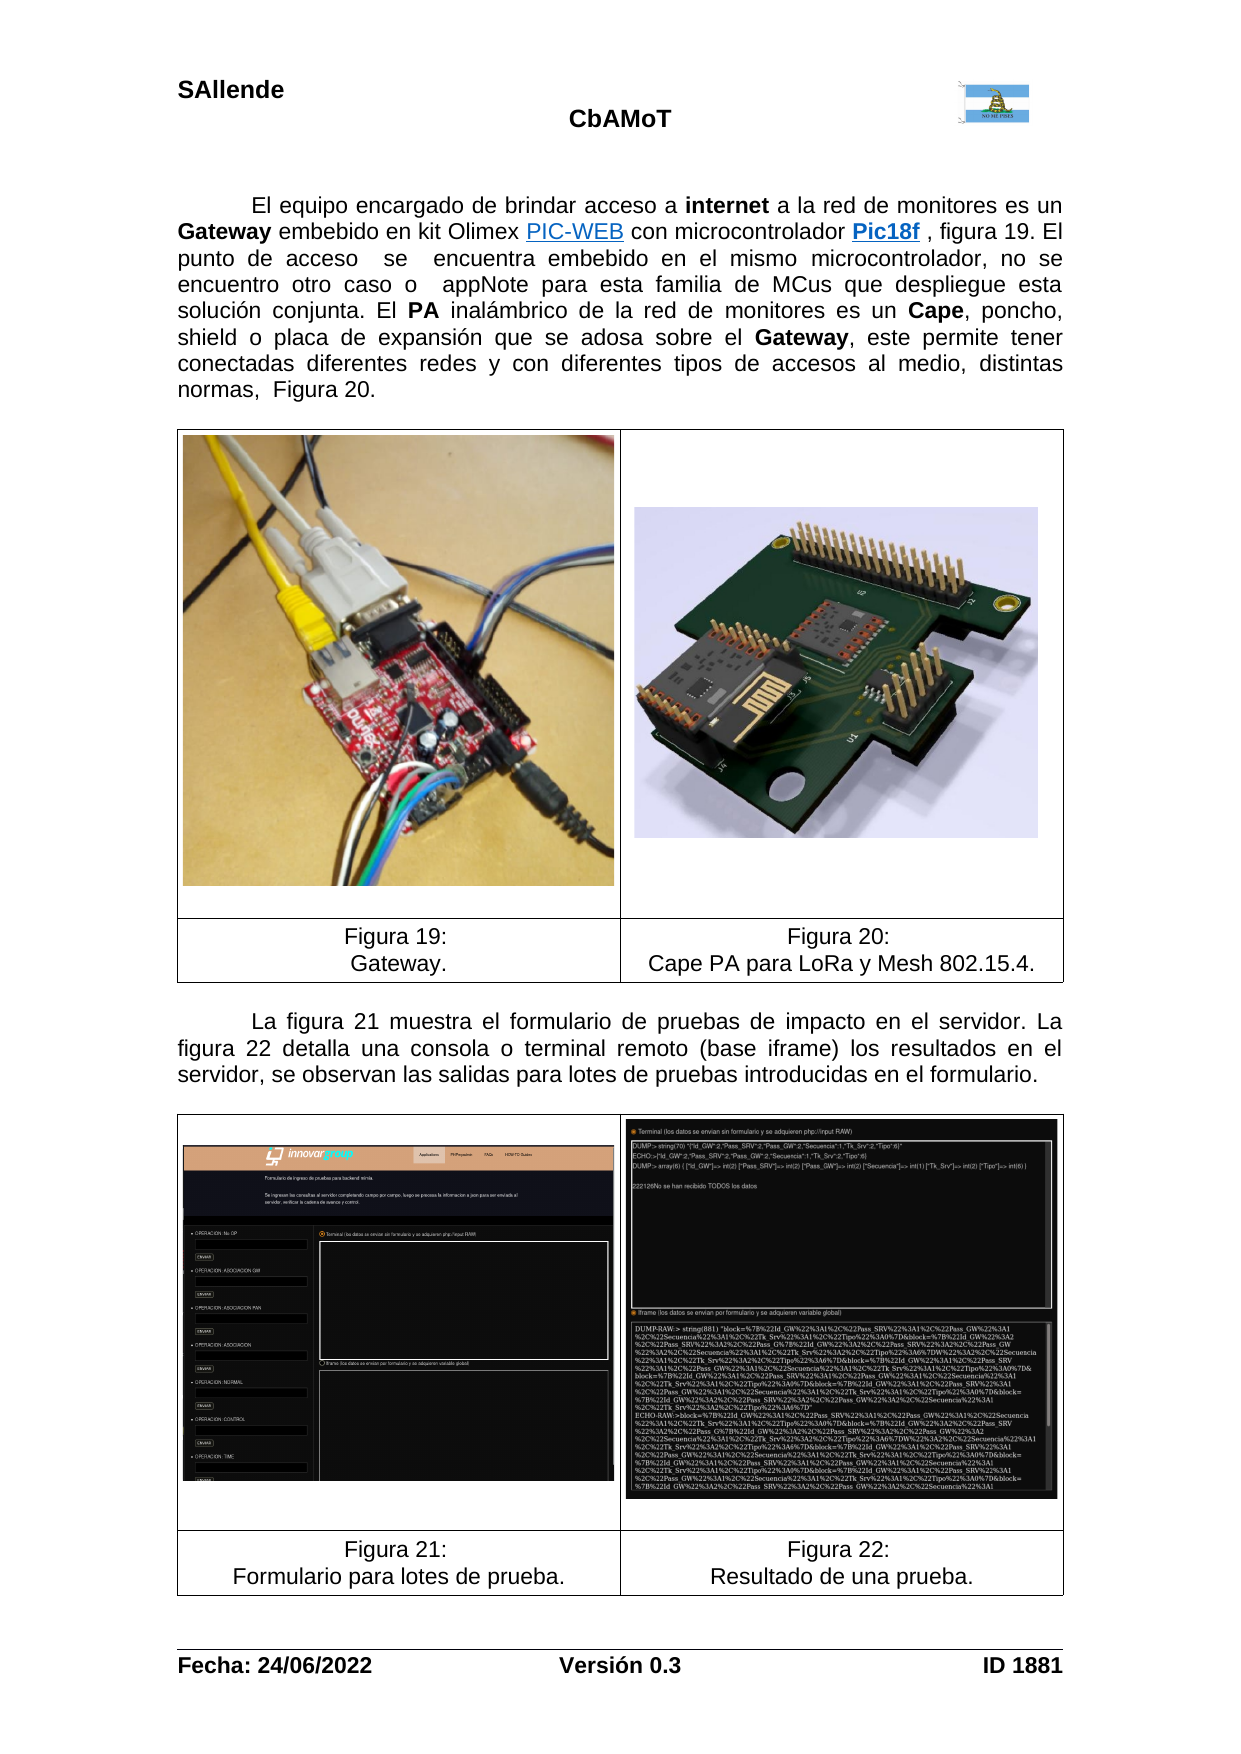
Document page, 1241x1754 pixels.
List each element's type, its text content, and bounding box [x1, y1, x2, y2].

table_cell Figura 21: Formulario para lotes de prueba. [178, 1531, 620, 1595]
table_cell Figura 19: Gateway. [178, 919, 620, 982]
table_cell Figura 22: Resultado de una prueba. [621, 1531, 1063, 1595]
picture [634, 507, 1038, 838]
picture [625, 1119, 1058, 1499]
text El equipo encargado de brindar acceso a internet a la red de monitores es un Gateway embebido en kit Olimex PIC-WEB con microcontrolador Pic18f , figura 19. El punto de acceso se encuentra embebido en el mismo microcontrolador, no se encuentro otro caso o appNote para esta familia de MCus que despliegue esta solución conjunta. El PA inalámbrico de la red de monitores es un Cape, poncho, shield o placa de expansión que se adosa sobre el Gateway, este permite tener conectadas diferentes redes y con diferentes tipos de accesos al medio, distintas normas, Figura 20. [177, 192, 1063, 403]
table_cell Figura 20: Cape PA para LoRa y Mesh 802.15.4. [621, 919, 1063, 982]
picture [182, 435, 615, 886]
table_header [178, 430, 620, 917]
text La figura 21 muestra el formulario de pruebas de impacto en el servidor. La figura 22 detalla una consola o terminal remoto (base iframe) los resultados en el servidor, se observan las salidas para lotes de pruebas introducidas en el formulario. [177, 1008, 1063, 1087]
table_header [621, 1115, 1063, 1530]
picture [182, 1145, 615, 1481]
table_header [178, 1115, 620, 1530]
table_header [621, 430, 1063, 917]
picture [954, 79, 1033, 126]
